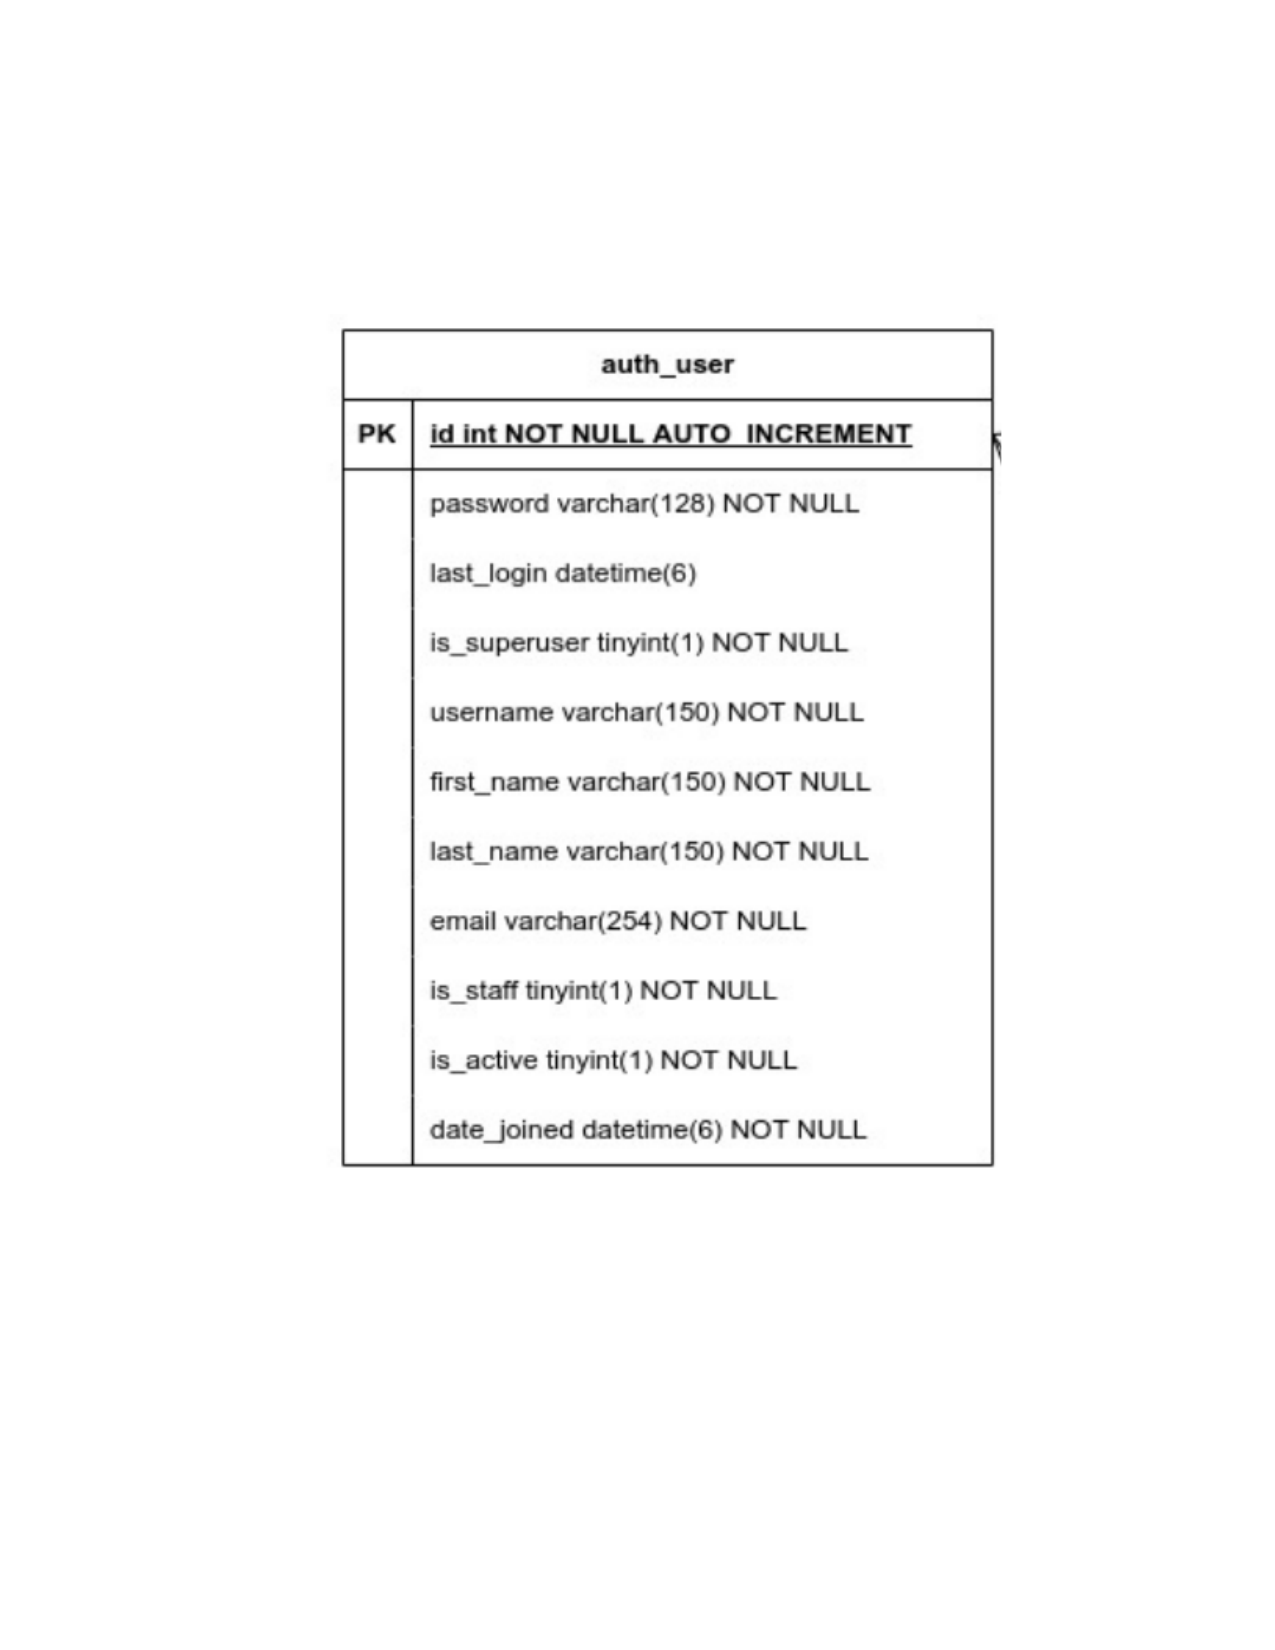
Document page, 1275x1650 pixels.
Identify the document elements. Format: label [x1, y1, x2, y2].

picture [304, 314, 1002, 1249]
